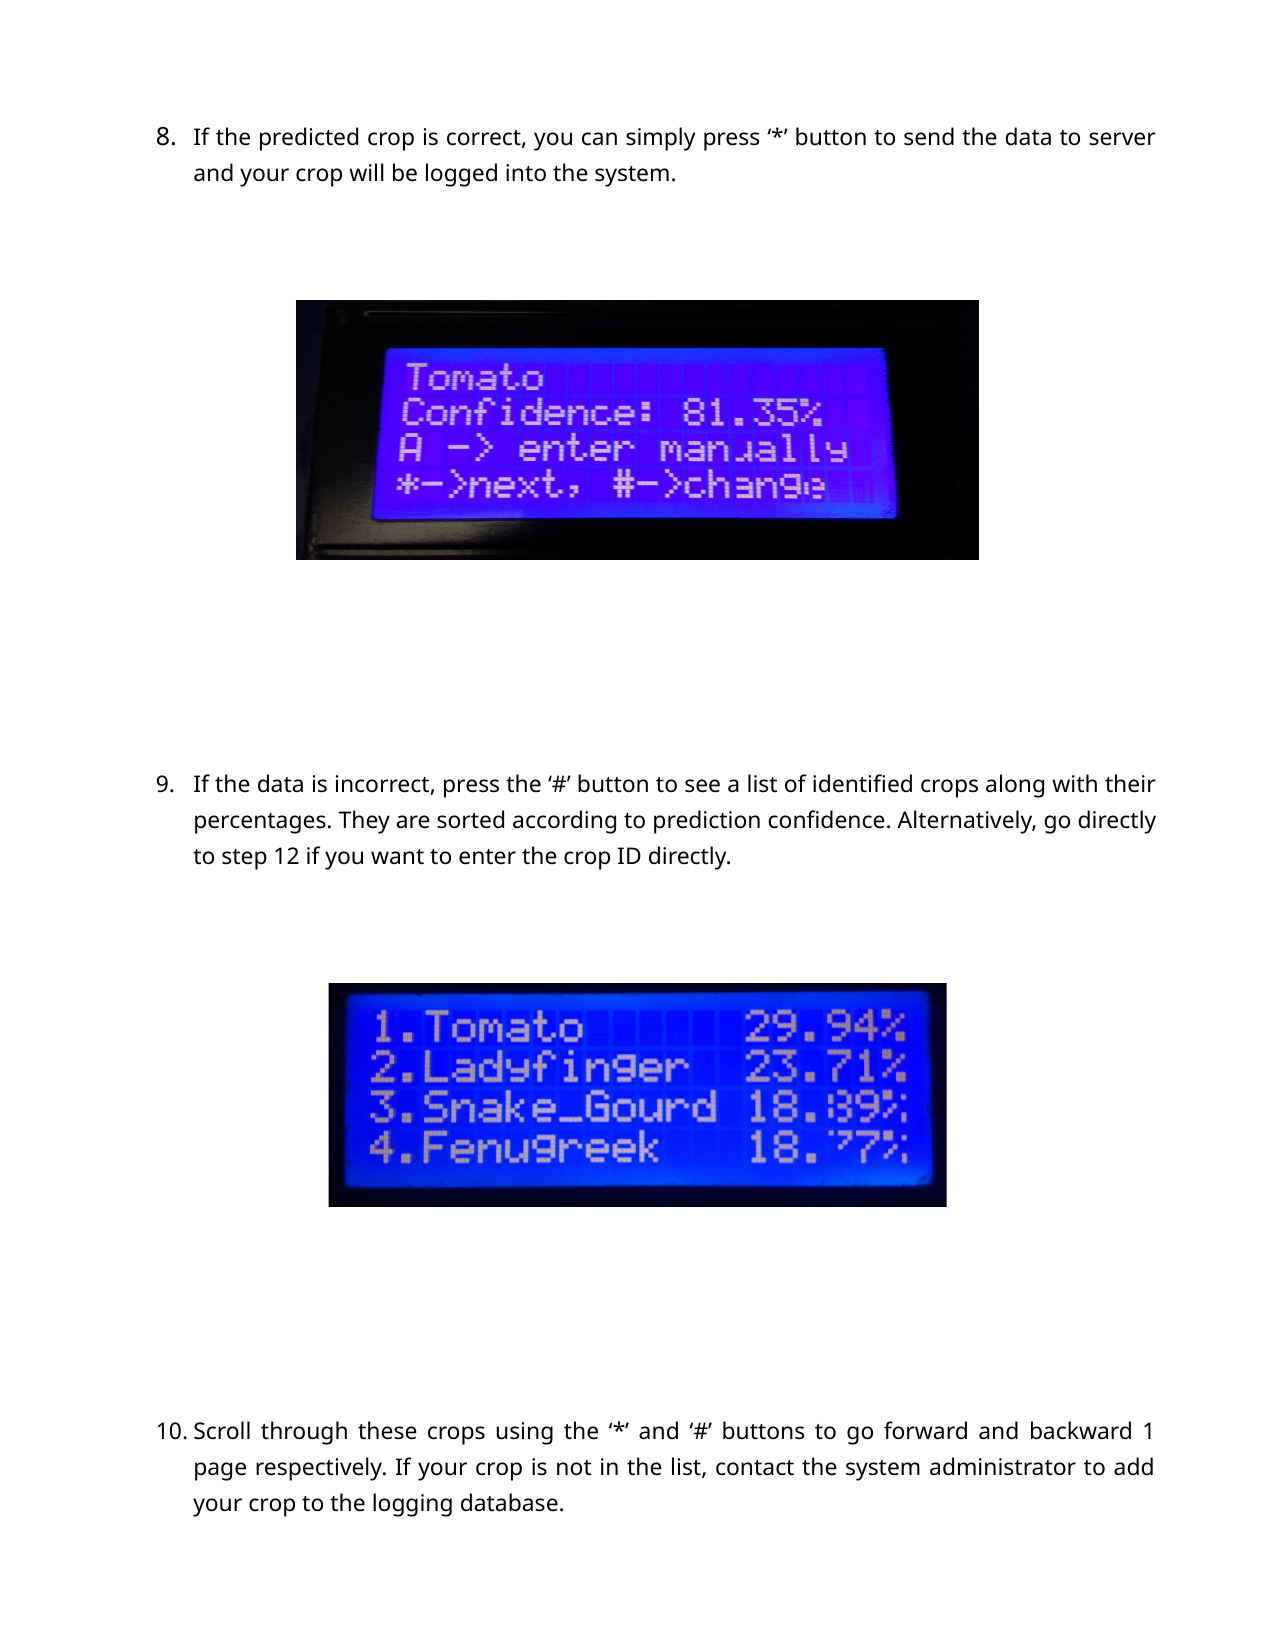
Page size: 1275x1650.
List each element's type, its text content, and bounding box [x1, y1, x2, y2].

list If the data is incorrect, press the ‘#’ button to see a list of identified crops along with their percentages. They are sorted according to prediction confidence. Alternatively, go directly to step 12 if you want to enter the crop ID directly. [156, 768, 1157, 871]
list Scroll through these crops using the ‘*’ and ‘#’ buttons to go forward and backward 1 page respectively. If your crop is not in the list, contact the system administrator to add your crop to the logging database. [156, 1415, 1157, 1518]
picture [328, 983, 947, 1207]
list If the predicted crop is correct, you can simply press ‘*’ button to send the data to server and your crop will be logged into the system. [156, 118, 1157, 188]
picture [296, 300, 979, 560]
